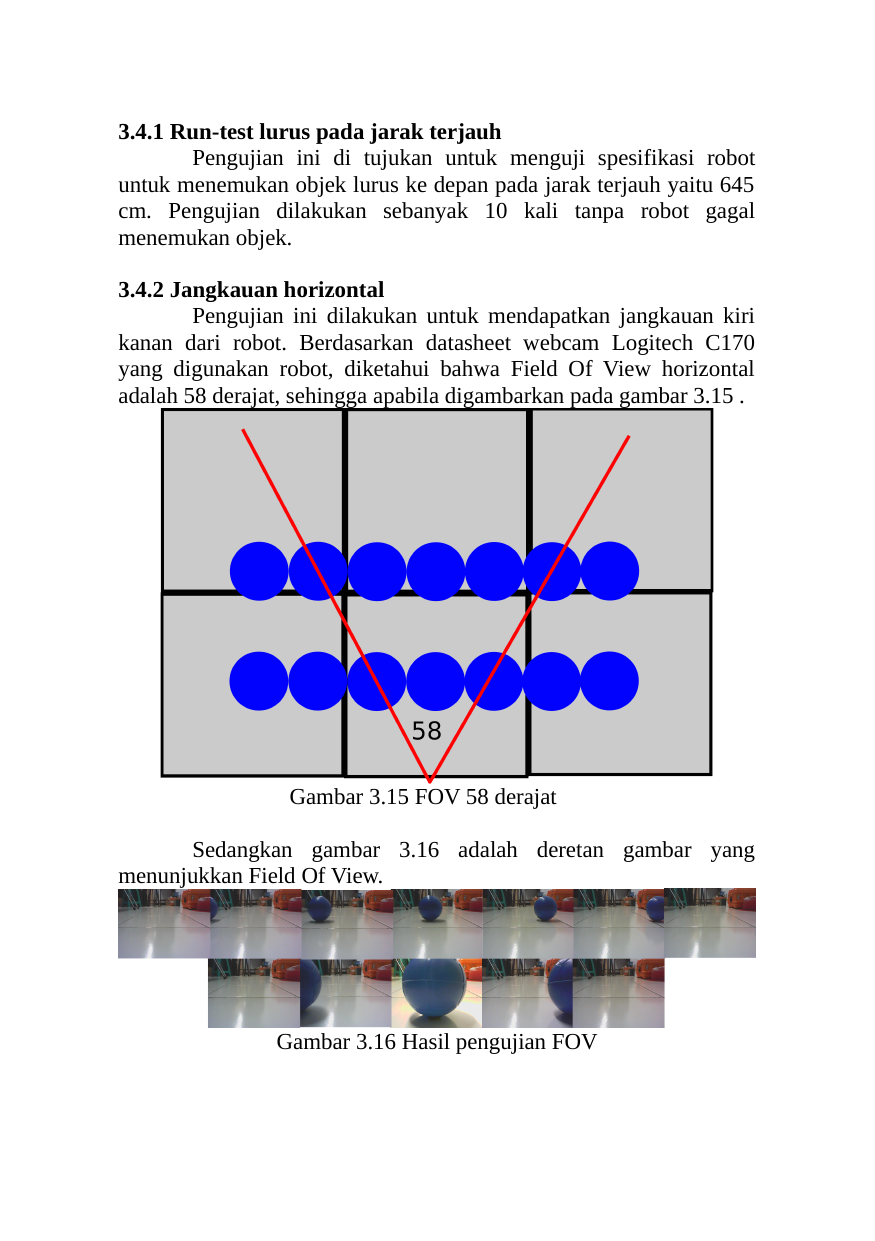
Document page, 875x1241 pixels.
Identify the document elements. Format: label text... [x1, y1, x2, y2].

text Gambar 3.15 FOV 58 derajat [118, 408, 756, 809]
text Gambar 3.16 Hasil pengujian FOV [118, 1028, 756, 1054]
picture [160, 408, 714, 784]
text 3.4.2 Jangkauan horizontal [118, 276, 756, 303]
text 3.4.1 Run-test lurus pada jarak terjauh [118, 118, 756, 144]
text Pengujian ini dilakukan untuk mendapatkan jangkauan kiri kanan dari robot. Berdasarkan datasheet webcam Logitech C170 yang digunakan robot, diketahui bahwa Field Of View horizontal adalah 58 derajat, sehingga apabila digambarkan pada gambar 3.15 . [118, 303, 756, 408]
text Pengujian ini di tujukan untuk menguji spesifikasi robot untuk menemukan objek lurus ke depan pada jarak terjauh yaitu 645 cm. Pengujian dilakukan sebanyak 10 kali tanpa robot gagal menemukan objek. [118, 144, 756, 250]
text Sedangkan gambar 3.16 adalah deretan gambar yang menunjukkan Field Of View. [118, 836, 756, 888]
picture [118, 888, 756, 1028]
